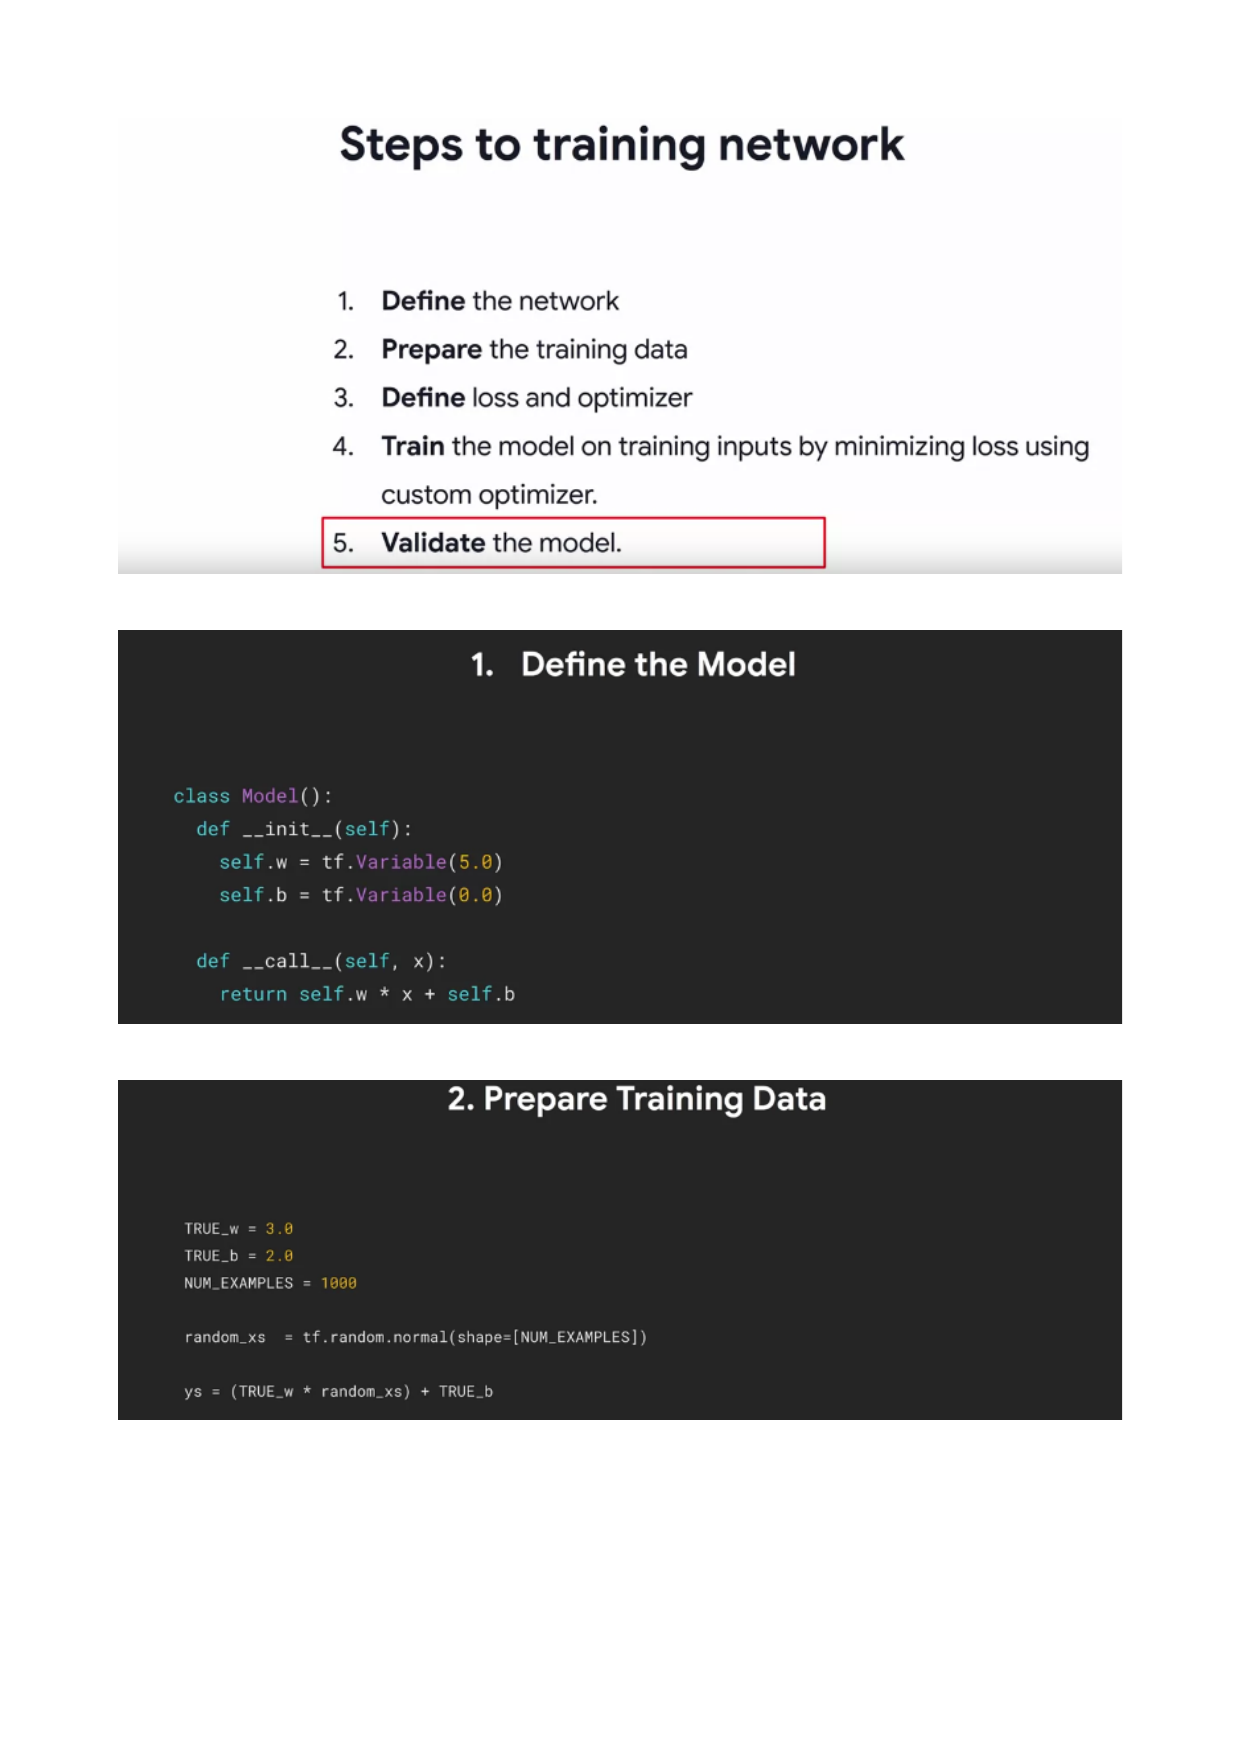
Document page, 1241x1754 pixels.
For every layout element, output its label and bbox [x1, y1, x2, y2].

picture [118, 1080, 1123, 1420]
picture [118, 118, 1123, 574]
picture [118, 630, 1123, 1024]
